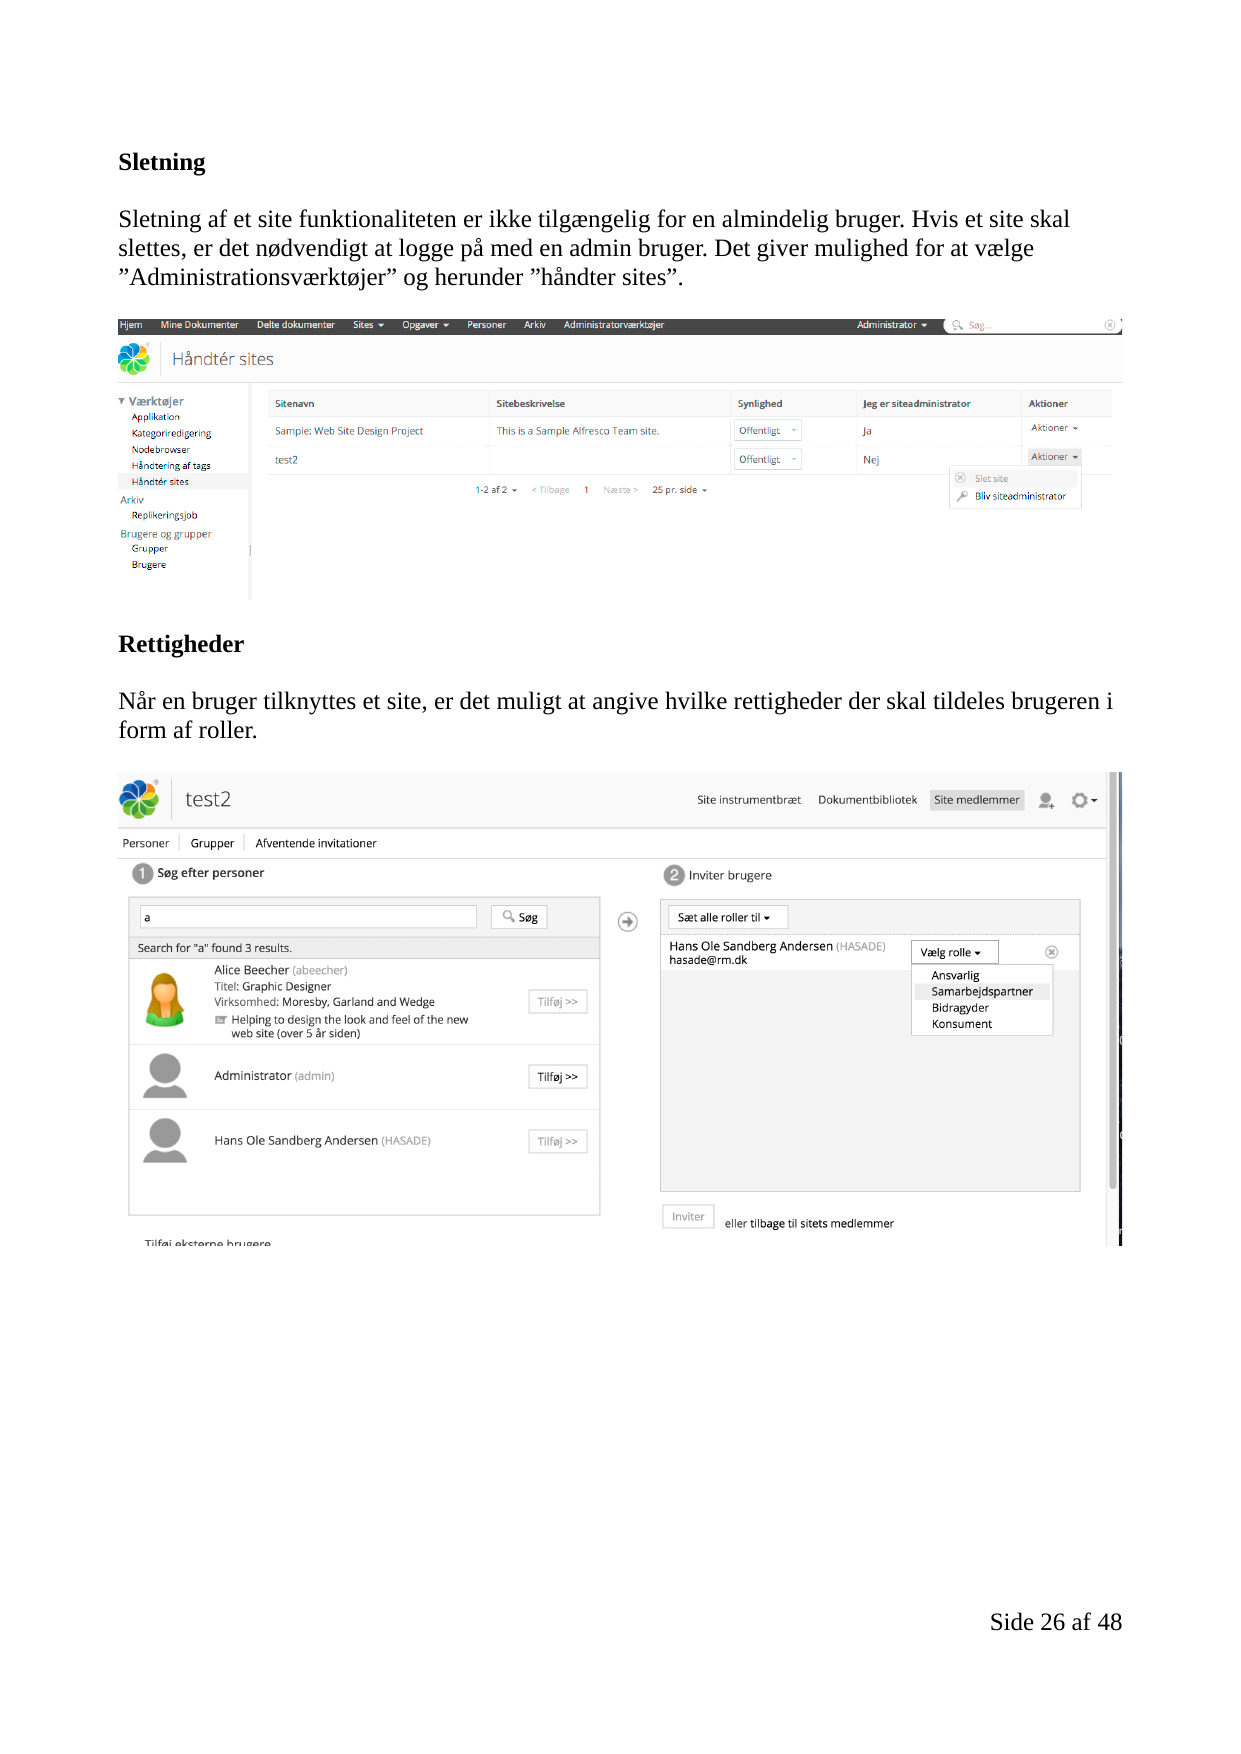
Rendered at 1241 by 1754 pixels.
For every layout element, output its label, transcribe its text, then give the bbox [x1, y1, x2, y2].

text Når en bruger tilknyttes et site, er det muligt at angive hvilke rettigheder der skal tildeles brugeren i form af roller. [118, 686, 1122, 744]
subtitle Rettigheder [118, 629, 1122, 657]
text Sletning af et site funktionaliteten er ikke tilgængelig for en almindelig bruger. Hvis et site skal slettes, er det nødvendigt at logge på med en admin bruger. Det giver mulighed for at vælge ”Administrationsværktøjer” og herunder ”håndter sites”. [118, 204, 1122, 291]
picture [118, 319, 1123, 600]
subtitle Sletning [118, 147, 1122, 176]
picture [118, 772, 1123, 1246]
